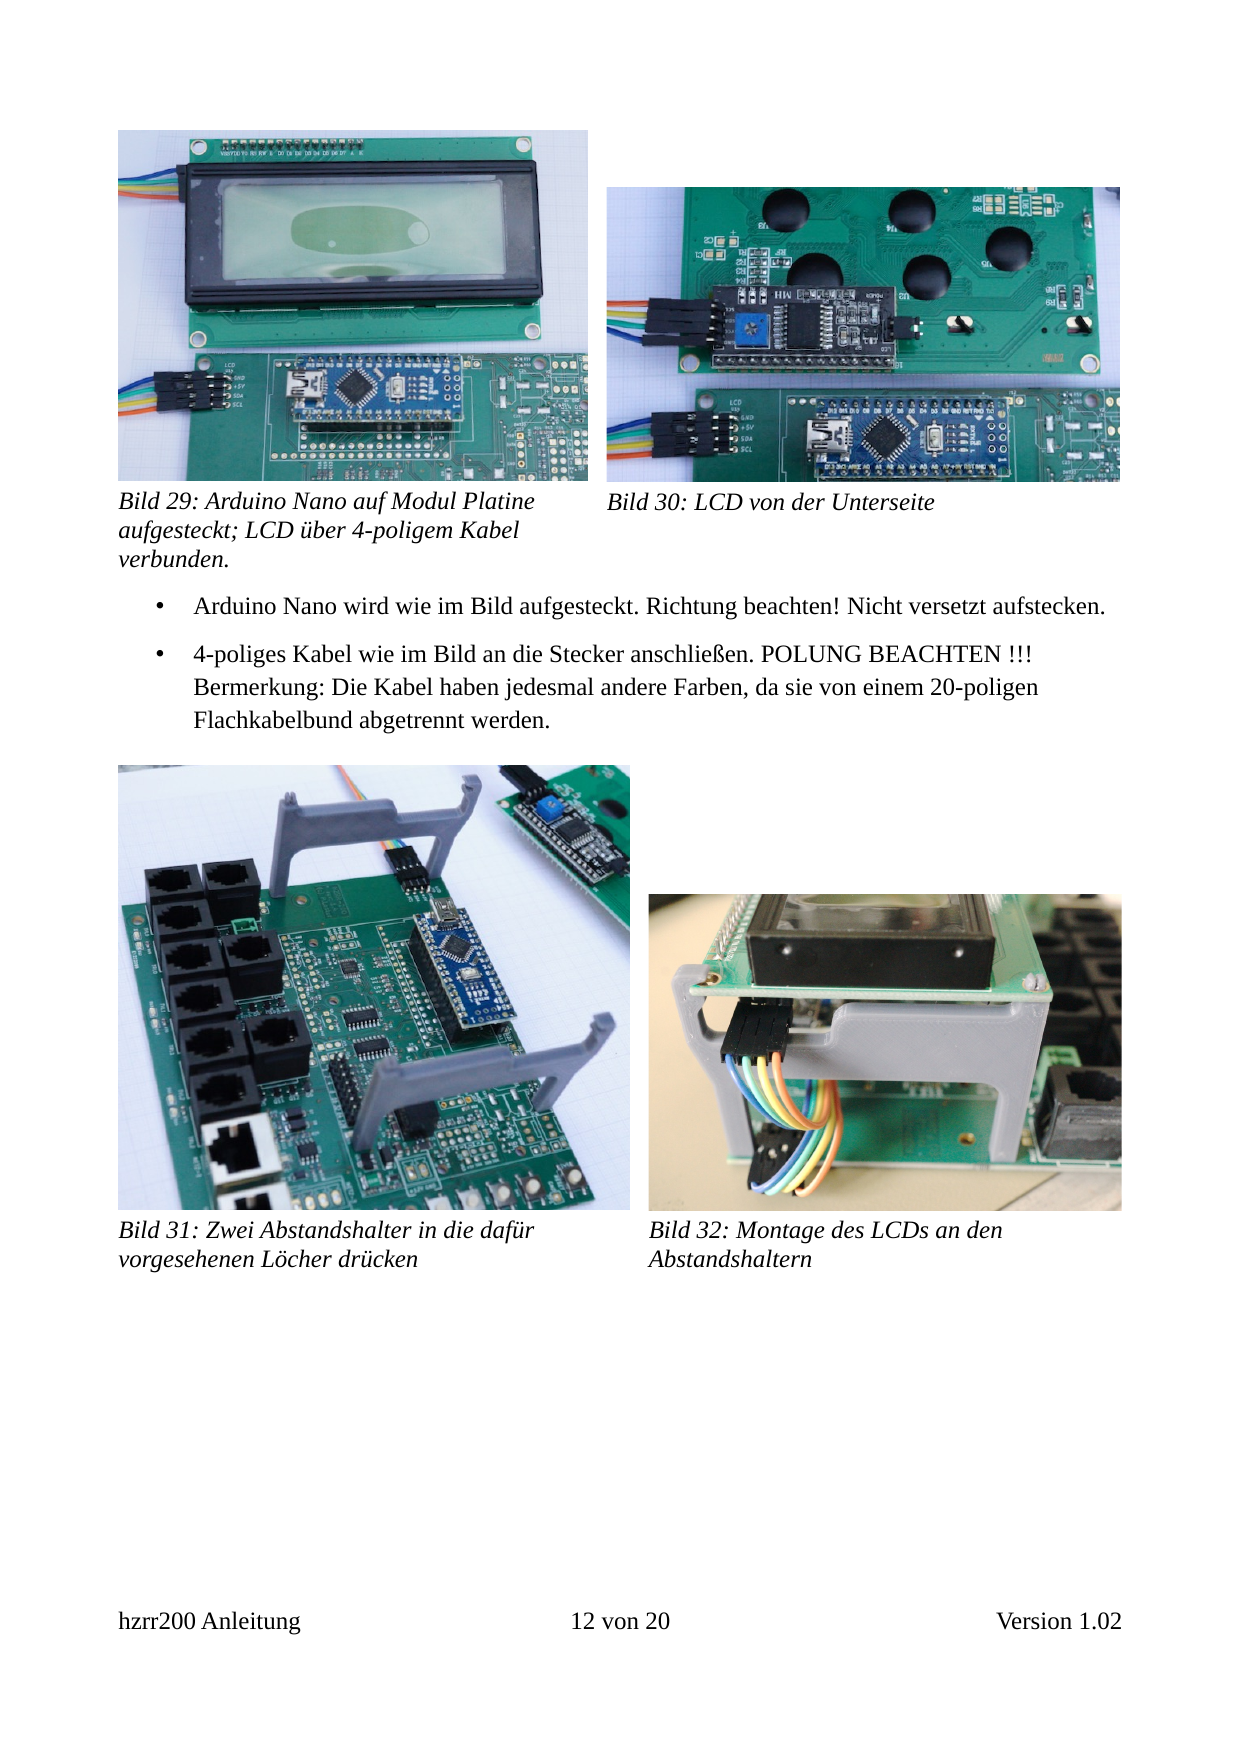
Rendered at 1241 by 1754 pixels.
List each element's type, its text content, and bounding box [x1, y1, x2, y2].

text Bild 30: LCD von der Unterseite [607, 482, 1120, 515]
list 4-poliges Kabel wie im Bild an die Stecker anschließen. POLUNG BEACHTEN !!! Bermerkung: Die Kabel haben jedesmal andere Farben, da sie von einem 20-poligen Flachkabelbund abgetrennt werden. [156, 639, 1122, 734]
text Bild 29: Arduino Nano auf Modul Platine aufgesteckt; LCD über 4-poligem Kabel verbunden. [118, 481, 588, 572]
picture [118, 130, 588, 481]
list Arduino Nano wird wie im Bild aufgesteckt. Richtung beachten! Nicht versetzt aufstecken. [156, 591, 1122, 620]
text Bild 32: Montage des LCDs an den Abstandshaltern [648, 1211, 1122, 1273]
picture [606, 187, 1120, 482]
picture [648, 894, 1122, 1211]
text Bild 31: Zwei Abstandshalter in die dafür vorgesehenen Löcher drücken [118, 1210, 630, 1272]
picture [118, 765, 630, 1210]
